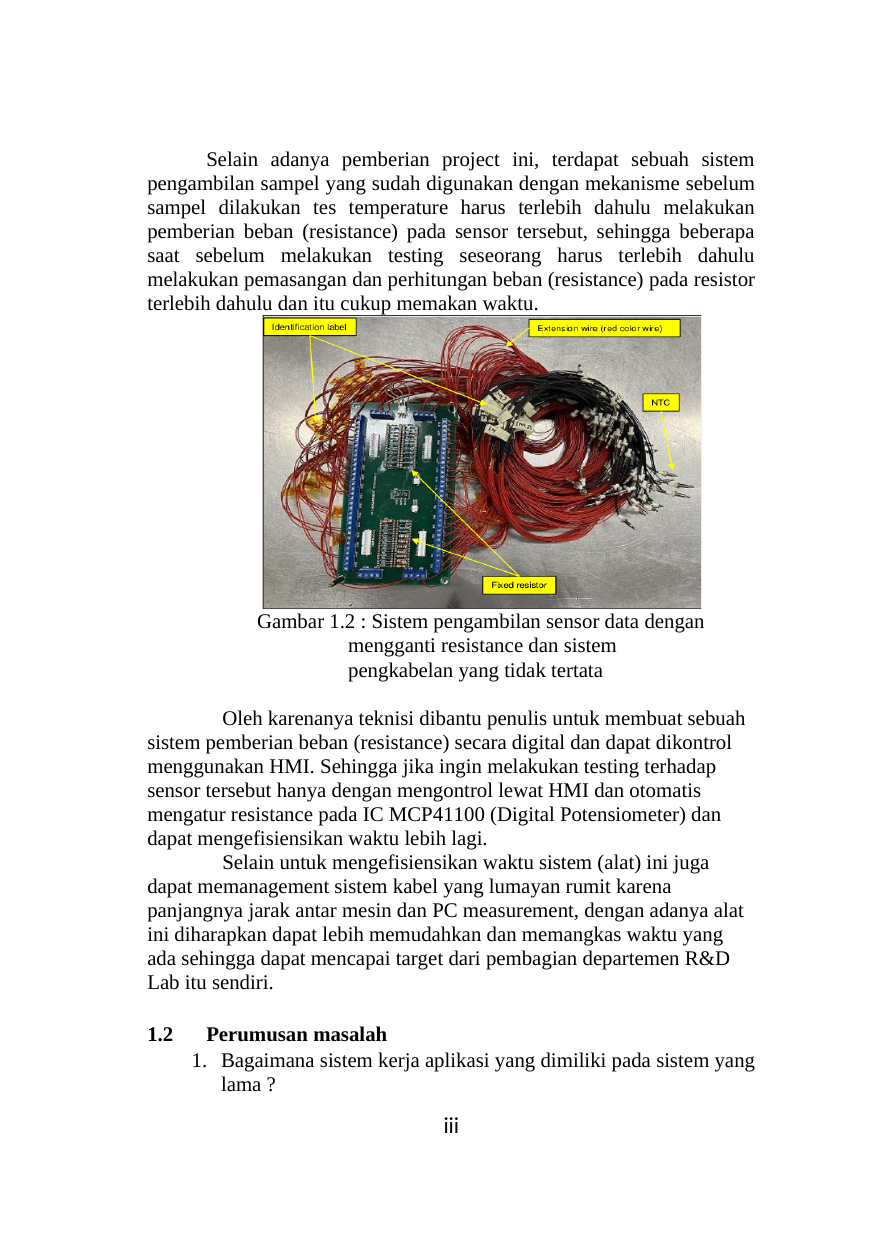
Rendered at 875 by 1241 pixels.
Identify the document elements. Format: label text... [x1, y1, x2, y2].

text Oleh karenanya teknisi dibantu penulis untuk membuat sebuah sistem pemberian beban (resistance) secara digital dan dapat dikontrol menggunakan HMI. Sehingga jika ingin melakukan testing terhadap sensor tersebut hanya dengan mengontrol lewat HMI dan otomatis mengatur resistance pada IC MCP41100 (Digital Potensiometer) dan dapat mengefisiensikan waktu lebih lagi. [147, 706, 756, 850]
text pengkabelan yang tidak tertata [147, 657, 756, 682]
text Gambar 1.2 : Sistem pengambilan sensor data dengan [147, 609, 756, 633]
list Bagaimana sistem kerja aplikasi yang dimiliki pada sistem yang lama ? [191, 1048, 756, 1096]
subtitle Perumusan masalah [147, 1022, 756, 1046]
text Selain adanya pemberian project ini, terdapat sebuah sistem pengambilan sampel yang sudah digunakan dengan mekanisme sebelum sampel dilakukan tes temperature harus terlebih dahulu melakukan pemberian beban (resistance) pada sensor tersebut, sehingga beberapa saat sebelum melakukan testing seseorang harus terlebih dahulu melakukan pemasangan dan perhitungan beban (resistance) pada resistor terlebih dahulu dan itu cukup memakan waktu. [147, 147, 756, 315]
text Selain untuk mengefisiensikan waktu sistem (alat) ini juga dapat memanagement sistem kabel yang lumayan rumit karena panjangnya jarak antar mesin dan PC measurement, dengan adanya alat ini diharapkan dapat lebih memudahkan dan memangkas waktu yang ada sehingga dapat mencapai target dari pembagian departemen R&D Lab itu sendiri. [147, 850, 756, 994]
text mengganti resistance dan sistem [147, 633, 756, 657]
picture [260, 315, 702, 610]
